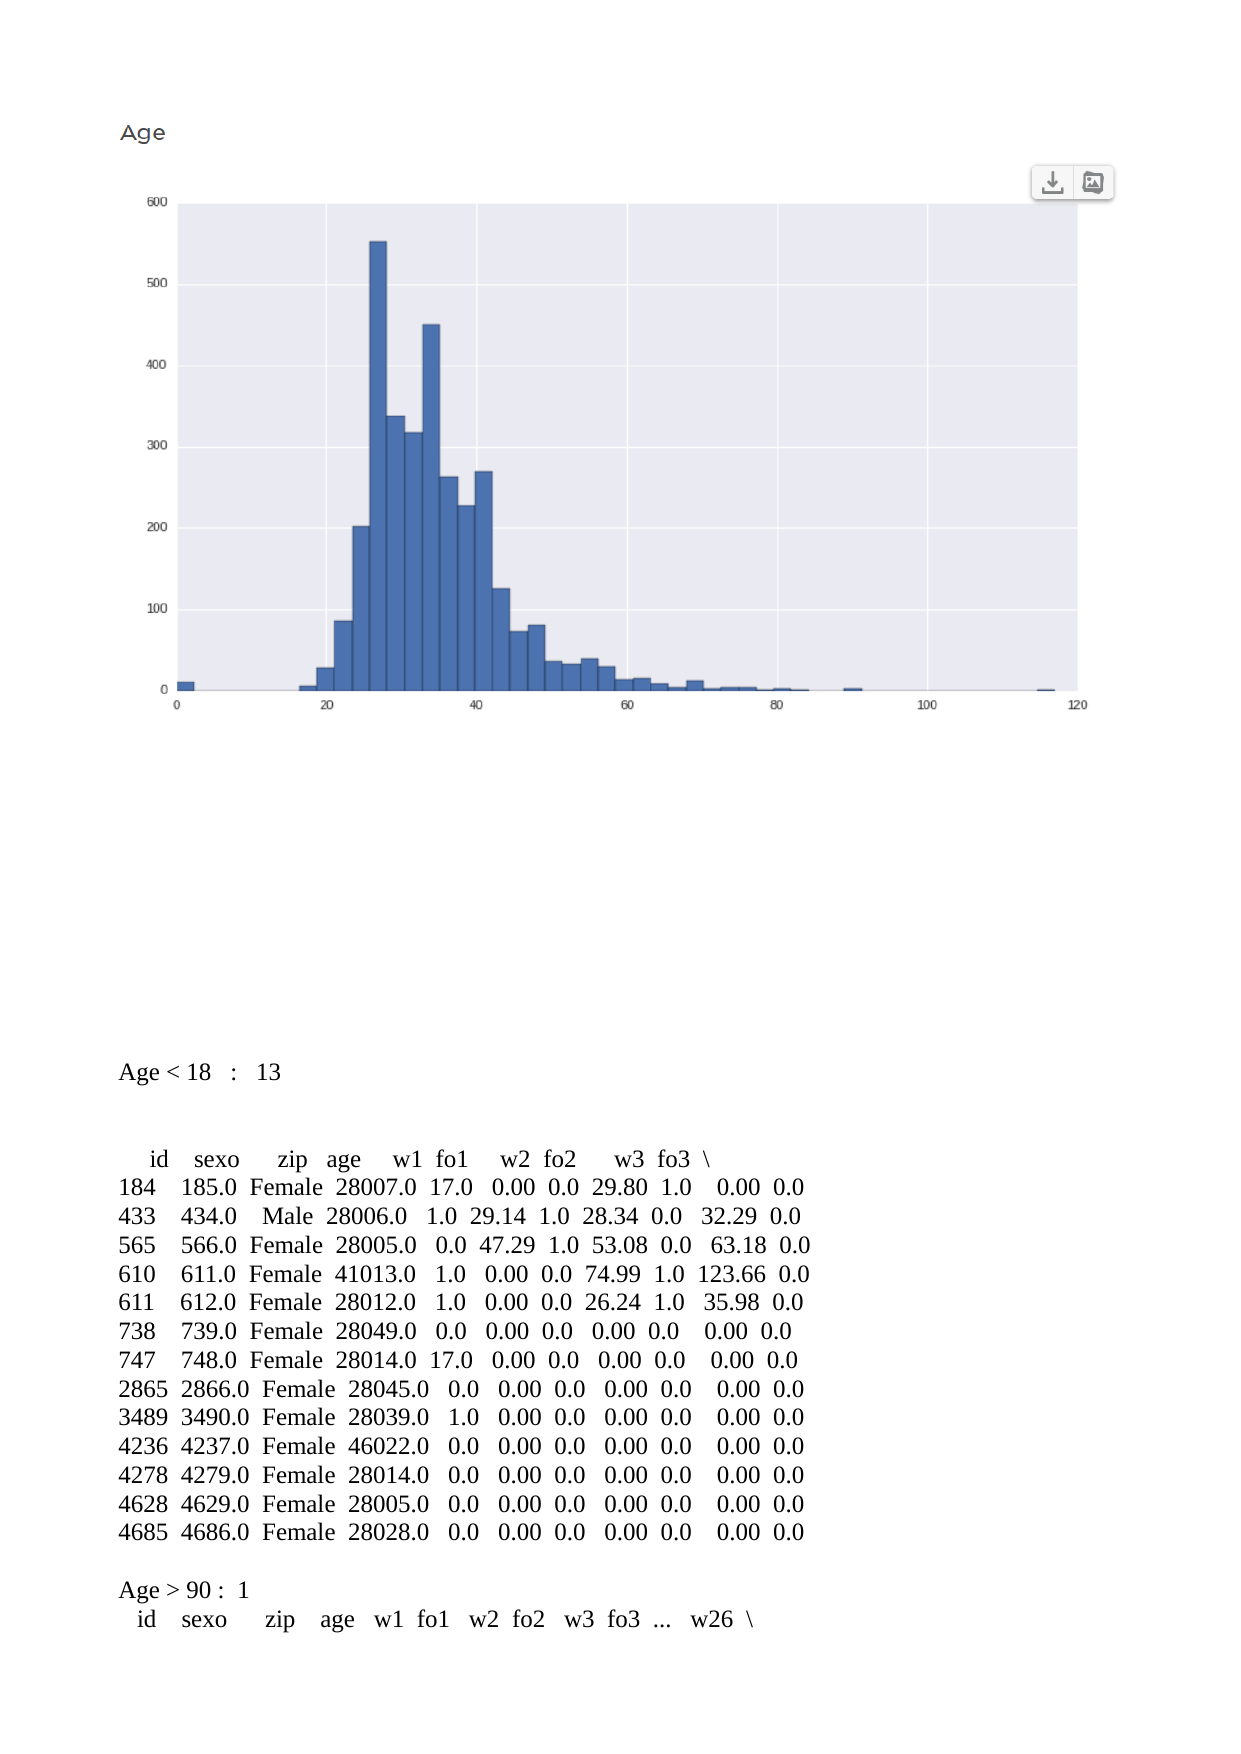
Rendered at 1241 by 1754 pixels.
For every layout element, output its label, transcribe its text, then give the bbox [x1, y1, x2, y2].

text 4236 4237.0 Female 46022.0 0.0 0.00 0.0 0.00 0.0 0.00 0.0 [118, 1431, 1122, 1460]
text Age < 18 : 13 [118, 1057, 1122, 1086]
text 611 612.0 Female 28012.0 1.0 0.00 0.0 26.24 1.0 35.98 0.0 [118, 1287, 1122, 1316]
text 610 611.0 Female 41013.0 1.0 0.00 0.0 74.99 1.0 123.66 0.0 [118, 1259, 1122, 1287]
text 4278 4279.0 Female 28014.0 0.0 0.00 0.0 0.00 0.0 0.00 0.0 [118, 1460, 1122, 1489]
text 565 566.0 Female 28005.0 0.0 47.29 1.0 53.08 0.0 63.18 0.0 [118, 1230, 1122, 1259]
text 4628 4629.0 Female 28005.0 0.0 0.00 0.0 0.00 0.0 0.00 0.0 [118, 1489, 1122, 1517]
text id sexo zip age w1 fo1 w2 fo2 w3 fo3 \ [118, 1144, 1122, 1172]
text 738 739.0 Female 28049.0 0.0 0.00 0.0 0.00 0.0 0.00 0.0 [118, 1316, 1122, 1345]
text 433 434.0 Male 28006.0 1.0 29.14 1.0 28.34 0.0 32.29 0.0 [118, 1201, 1122, 1230]
text 184 185.0 Female 28007.0 17.0 0.00 0.0 29.80 1.0 0.00 0.0 [118, 1172, 1122, 1201]
text 3489 3490.0 Female 28039.0 1.0 0.00 0.0 0.00 0.0 0.00 0.0 [118, 1402, 1122, 1431]
text 747 748.0 Female 28014.0 17.0 0.00 0.0 0.00 0.0 0.00 0.0 [118, 1345, 1122, 1374]
text 2865 2866.0 Female 28045.0 0.0 0.00 0.0 0.00 0.0 0.00 0.0 [118, 1374, 1122, 1402]
text id sexo zip age w1 fo1 w2 fo2 w3 fo3 ... w26 \ [118, 1604, 1122, 1632]
text 4685 4686.0 Female 28028.0 0.0 0.00 0.0 0.00 0.0 0.00 0.0 [118, 1517, 1122, 1546]
picture [118, 118, 1123, 742]
text Age > 90 : 1 [118, 1575, 1122, 1604]
